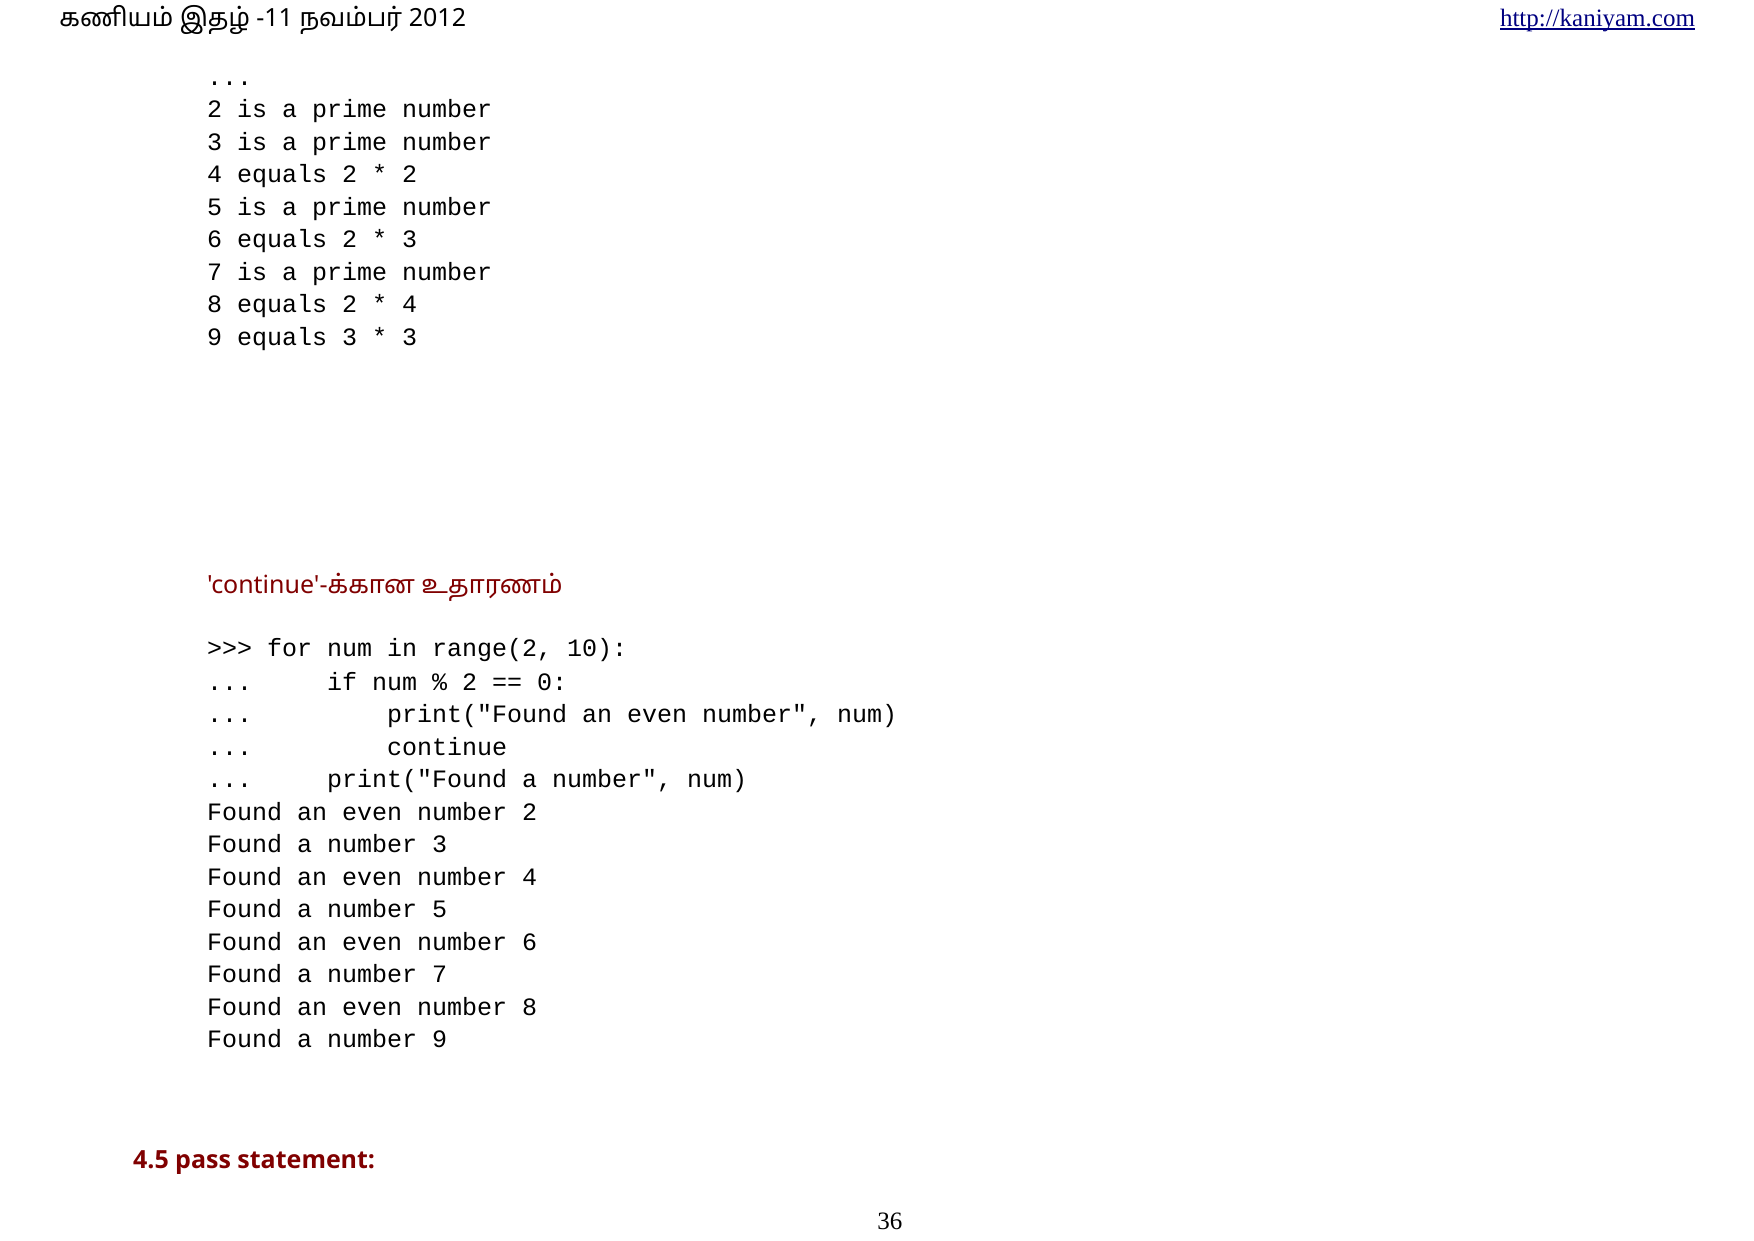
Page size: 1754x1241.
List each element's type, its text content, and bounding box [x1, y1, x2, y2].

text 8 equals 2 * 4 [59, 292, 1695, 320]
text Found an even number 4 [59, 864, 1695, 892]
text 4 equals 2 * 2 [59, 162, 1695, 190]
text 5 is a prime number [59, 194, 1695, 223]
text 6 equals 2 * 3 [59, 227, 1695, 255]
text 4.5 pass statement: [59, 1142, 1695, 1176]
text 7 is a prime number [59, 259, 1695, 288]
text ... [59, 64, 1695, 93]
text >>> for num in range(2, 10): [59, 630, 1695, 664]
text Found a number 5 [59, 897, 1695, 925]
text Found an even number 2 [59, 799, 1695, 827]
text Found an even number 6 [59, 929, 1695, 957]
text Found a number 3 [59, 832, 1695, 860]
text ... continue [59, 734, 1695, 762]
text 2 is a prime number [59, 97, 1695, 125]
text Found a number 9 [59, 1027, 1695, 1055]
text Found a number 7 [59, 962, 1695, 990]
text Found an even number 8 [59, 994, 1695, 1022]
text 9 equals 3 * 3 [59, 324, 1695, 353]
text ... print("Found a number", num) [59, 767, 1695, 795]
text 3 is a prime number [59, 129, 1695, 158]
text ... print("Found an even number", num) [59, 702, 1695, 730]
text 'continue'-க்கான உதாரணம் [59, 566, 1695, 603]
text ... if num % 2 == 0: [59, 669, 1695, 697]
